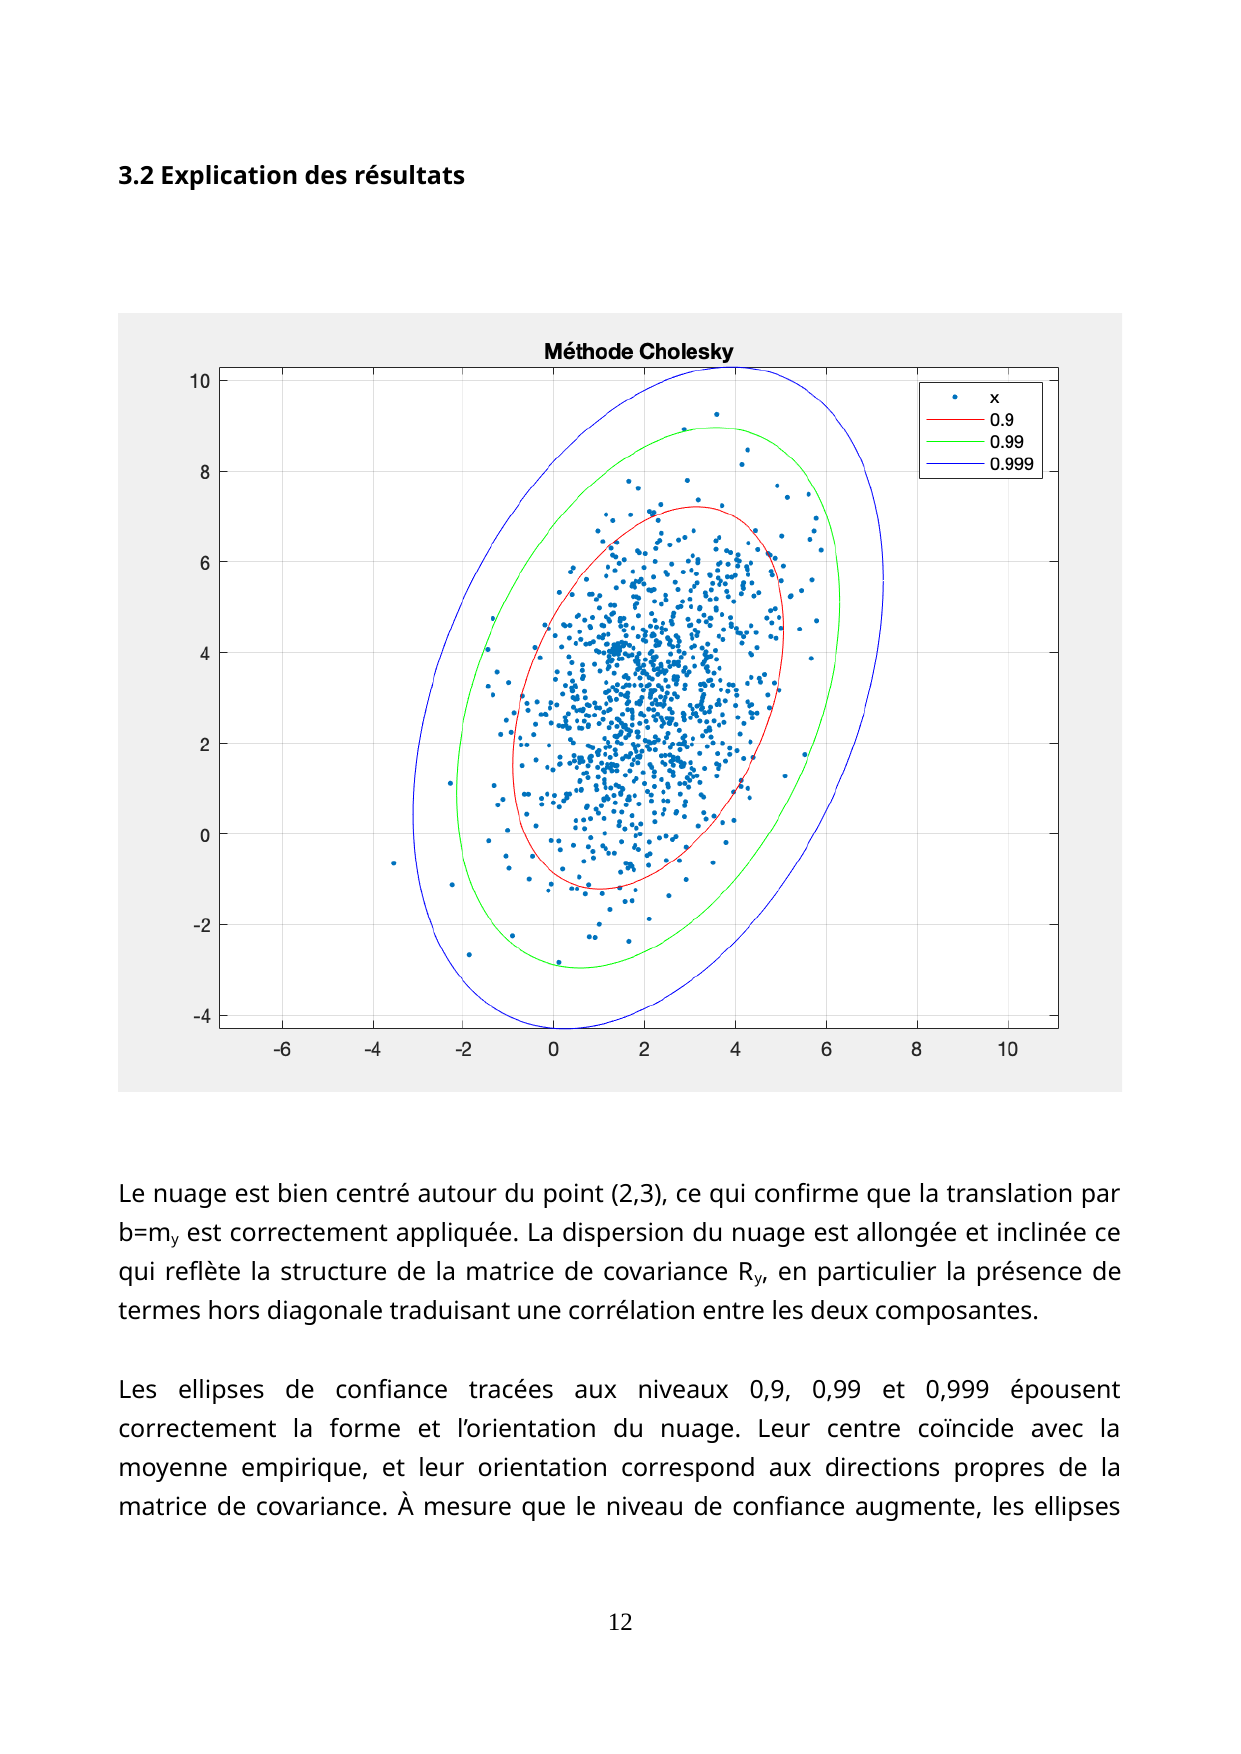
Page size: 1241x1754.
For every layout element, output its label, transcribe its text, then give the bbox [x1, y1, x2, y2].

text 3.2 Explication des résultats [118, 157, 1122, 191]
picture [118, 313, 1123, 1092]
text Le nuage est bien centré autour du point (2,3), ce qui confirme que la translation par b=my est correctement appliquée. La dispersion du nuage est allongée et inclinée ce qui reflète la structure de la matrice de covariance Ry, en particulier la présence de termes hors diagonale traduisant une corrélation entre les deux composantes. [118, 1175, 1122, 1327]
text Les ellipses de confiance tracées aux niveaux 0,9, 0,99 et 0,999 épousent correctement la forme et l’orientation du nuage. Leur centre coïncide avec la moyenne empirique, et leur orientation correspond aux directions propres de la matrice de covariance. À mesure que le niveau de confiance augmente, les ellipses [118, 1371, 1122, 1523]
